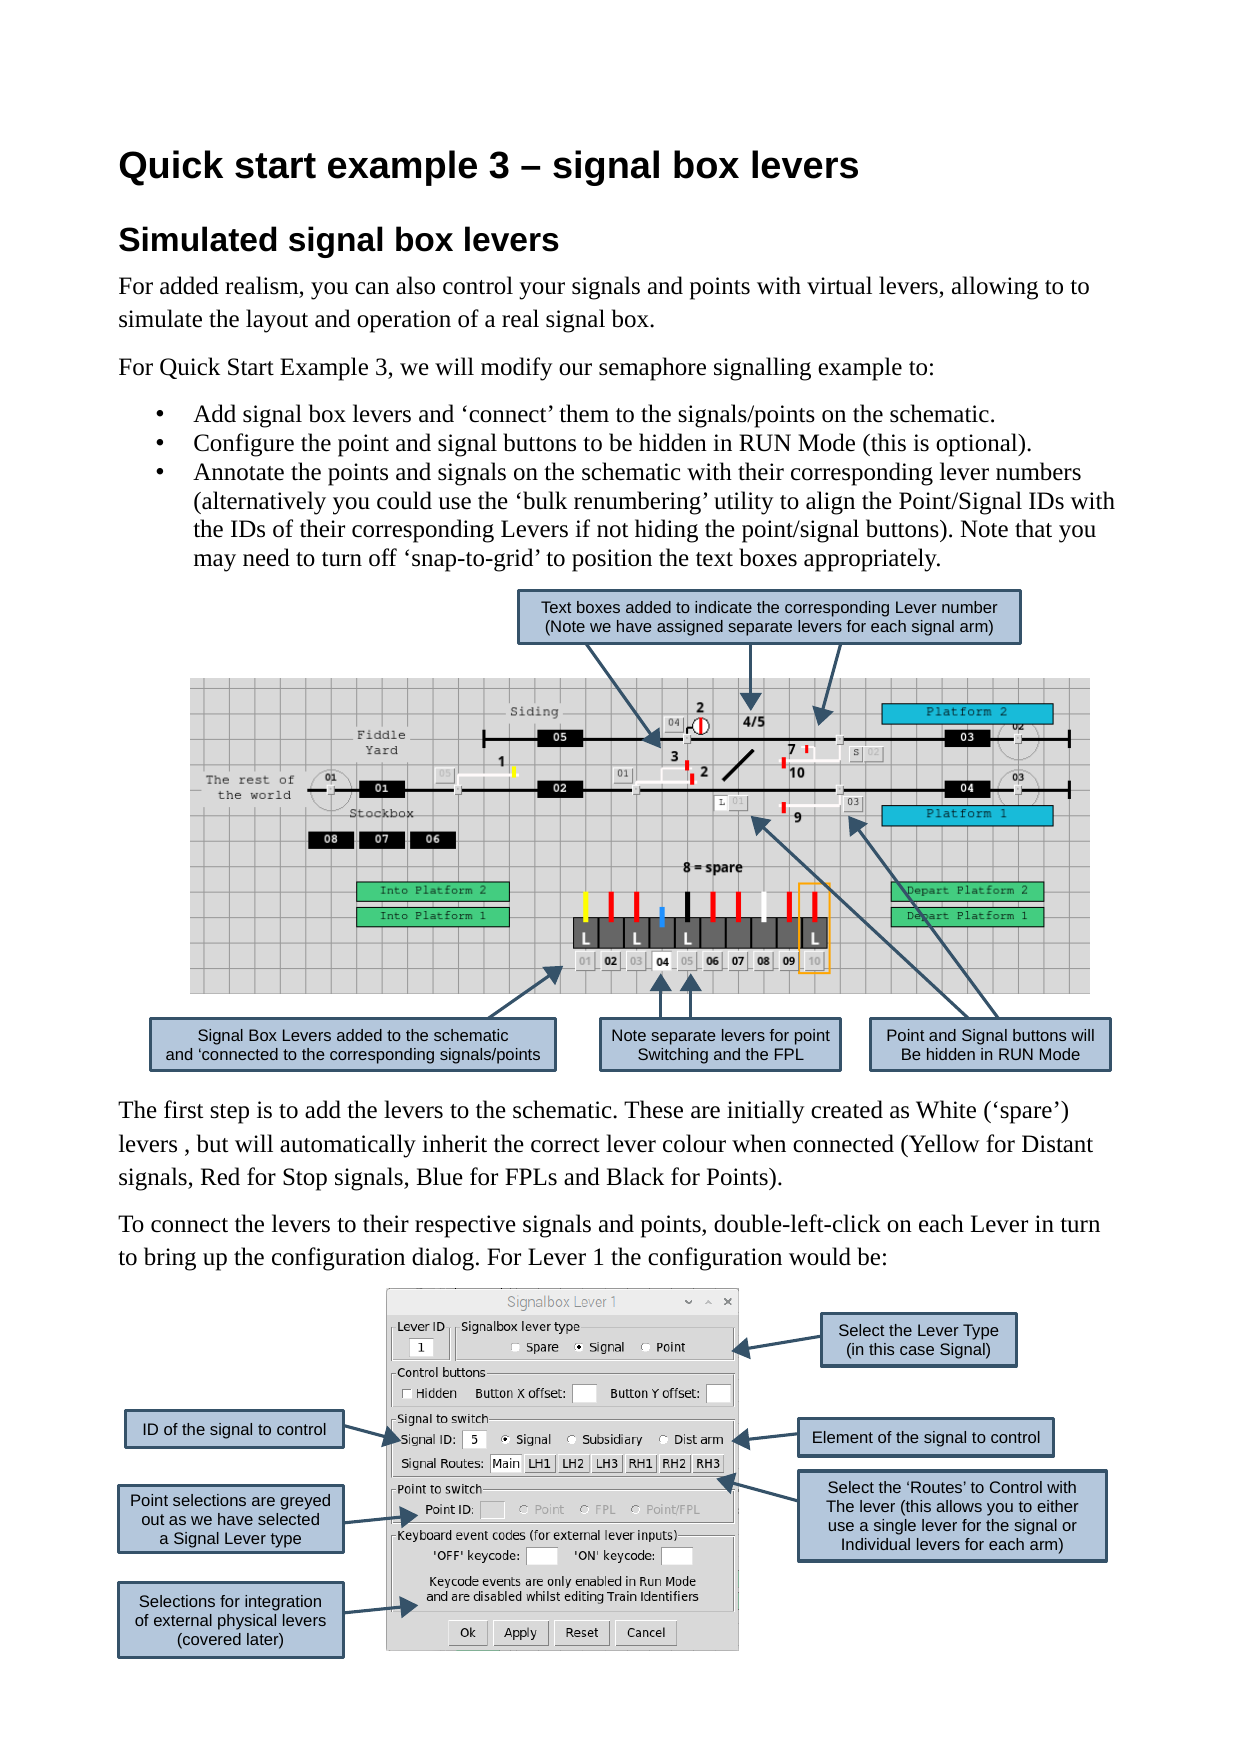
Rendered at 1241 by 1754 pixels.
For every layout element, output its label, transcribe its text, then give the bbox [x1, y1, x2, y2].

list Configure the point and signal buttons to be hidden in RUN Mode (this is optional). [156, 428, 1122, 457]
text For added realism, you can also control your signals and points with virtual levers, allowing to to simulate the layout and operation of a real signal box. [118, 271, 1122, 333]
text For Quick Start Example 3, we will modify our semaphore signalling example to: [118, 352, 1122, 381]
picture [190, 678, 1090, 994]
list Annotate the points and signals on the schematic with their corresponding lever numbers (alternatively you could use the ‘bulk renumbering’ utility to align the Point/Signal IDs with the IDs of their corresponding Levers if not hiding the point/signal buttons). Note that you may need to turn off ‘snap-to-grid’ to position the text boxes appropriately. [156, 457, 1122, 572]
list Add signal box levers and ‘connect’ them to the signals/points on the schematic. [156, 399, 1122, 428]
subtitle Simulated signal box levers [118, 220, 1122, 259]
subtitle Quick start example 3 – signal box levers [118, 143, 1122, 187]
text The first step is to add the levers to the schematic. These are initially created as White (‘spare’) levers , but will automatically inherit the correct lever colour when connected (Yellow for Distant signals, Red for Stop signals, Blue for FPLs and Black for Points). [118, 1096, 1122, 1190]
picture [386, 1288, 739, 1651]
text To connect the levers to their respective signals and points, double-left-click on each Lever in turn to bring up the configuration dialog. For Lever 1 the configuration would be: [118, 1209, 1122, 1271]
